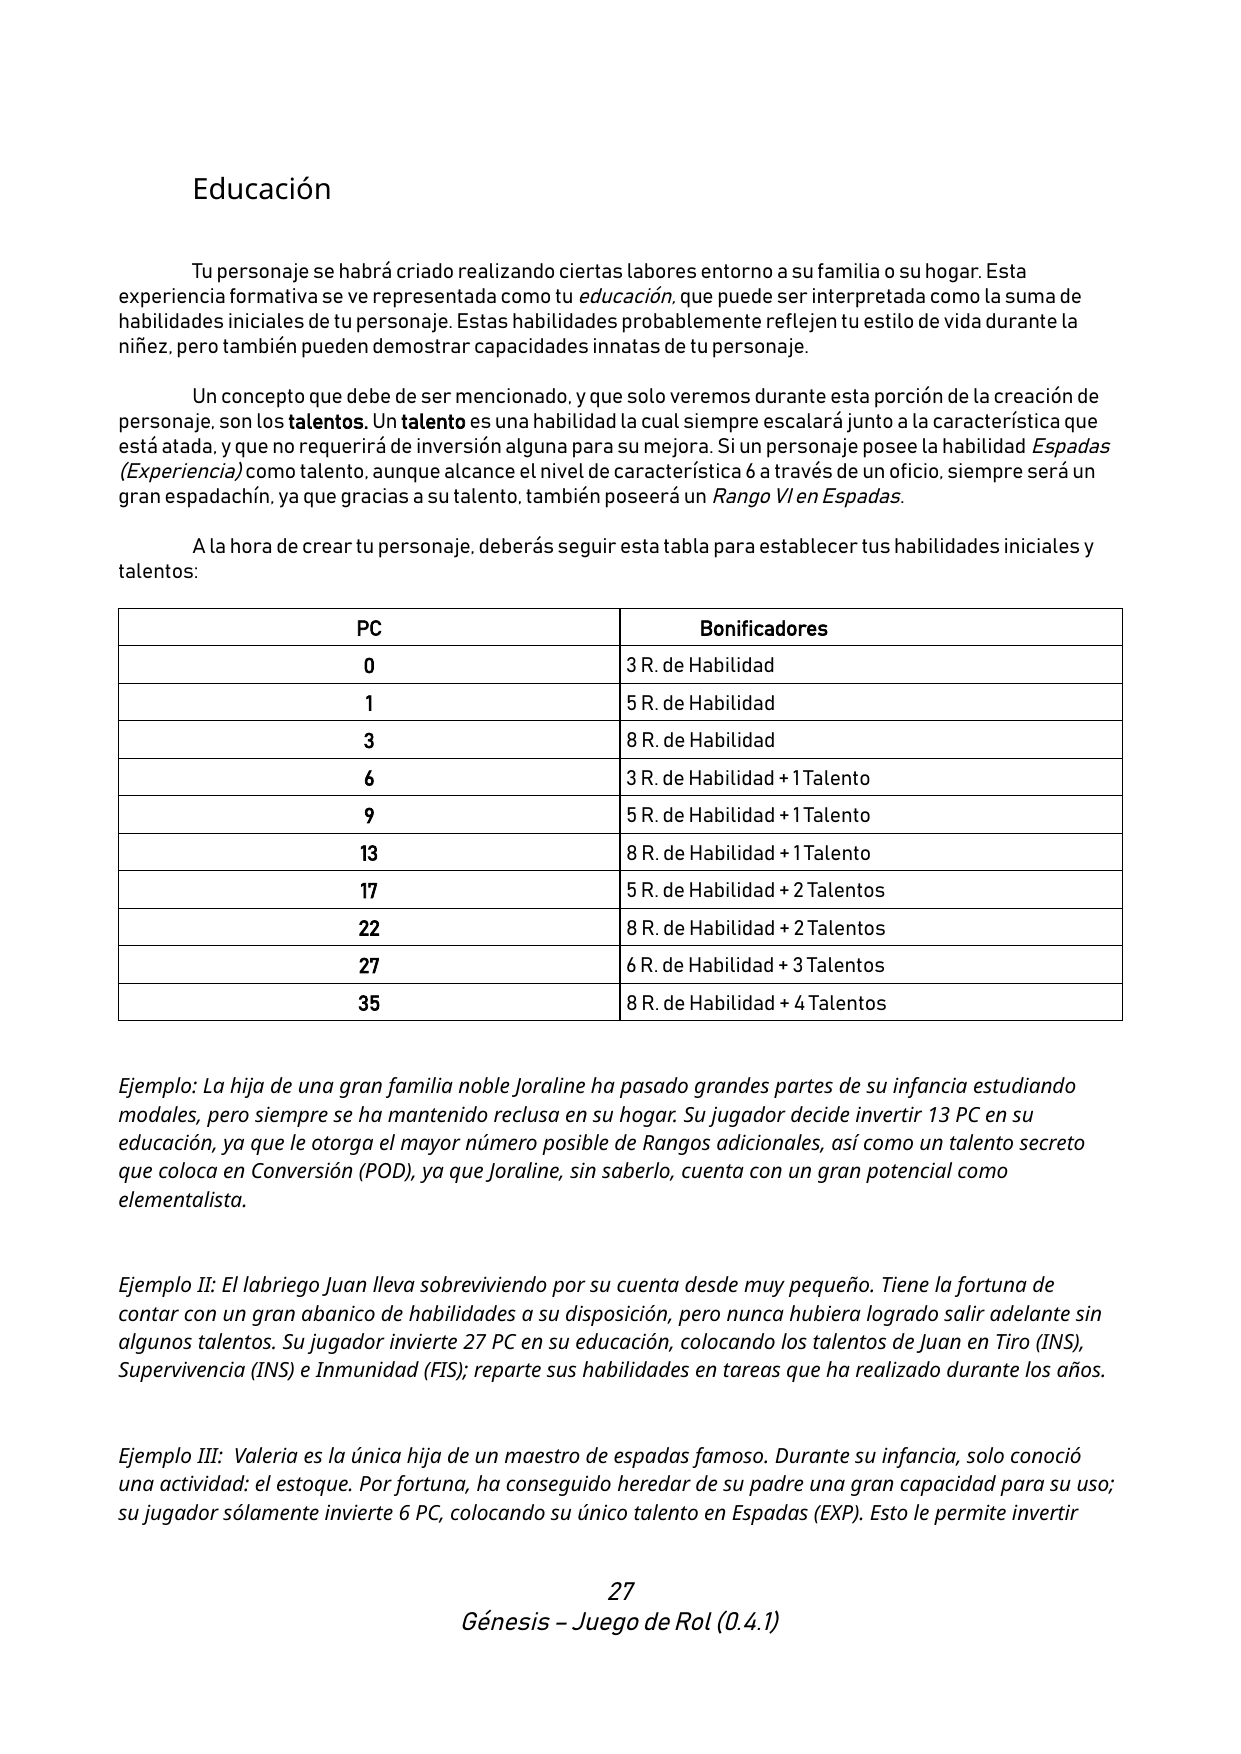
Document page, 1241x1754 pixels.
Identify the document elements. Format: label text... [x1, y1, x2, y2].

text Un concepto que debe de ser mencionado, y que solo veremos durante esta porción de la creación de personaje, son los talentos. Un talento es una habilidad la cual siempre escalará junto a la característica que está atada, y que no requerirá de inversión alguna para su mejora. Si un personaje posee la habilidad Espadas (Experiencia) como talento, aunque alcance el nivel de característica 6 a través de un oficio, siempre será un gran espadachín, ya que gracias a su talento, también poseerá un Rango VI en Espadas. [118, 383, 1122, 508]
table_header PC [119, 609, 619, 645]
table_cell 27 [119, 946, 619, 983]
table_cell 8 R. de Habilidad + 1 Talento [621, 834, 1122, 870]
text Ejemplo II: El labriego Juan lleva sobreviviendo por su cuenta desde muy pequeño. Tiene la fortuna de contar con un gran abanico de habilidades a su disposición, pero nunca hubiera logrado salir adelante sin algunos talentos. Su jugador invierte 27 PC en su educación, colocando los talentos de Juan en Tiro (INS), Supervivencia (INS) e Inmunidad (FIS); reparte sus habilidades en tareas que ha realizado durante los años. [118, 1270, 1122, 1384]
table_header Bonificadores [621, 609, 1122, 645]
table_cell 22 [119, 909, 619, 945]
text Ejemplo III: Valeria es la única hija de un maestro de espadas famoso. Durante su infancia, solo conoció una actividad: el estoque. Por fortuna, ha conseguido heredar de su padre una gran capacidad para su uso; su jugador sólamente invierte 6 PC, colocando su único talento en Espadas (EXP). Esto le permite invertir [118, 1441, 1122, 1526]
table_cell 6 [119, 759, 619, 795]
text A la hora de crear tu personaje, deberás seguir esta tabla para establecer tus habilidades iniciales y talentos: [118, 533, 1122, 583]
table_cell 17 [119, 871, 619, 908]
table_cell 1 [119, 684, 619, 720]
text Tu personaje se habrá criado realizando ciertas labores entorno a su familia o su hogar. Esta experiencia formativa se ve representada como tu educación, que puede ser interpretada como la suma de habilidades iniciales de tu personaje. Estas habilidades probablemente reflejen tu estilo de vida durante la niñez, pero también pueden demostrar capacidades innatas de tu personaje. [118, 258, 1122, 358]
table_cell 8 R. de Habilidad [621, 721, 1122, 758]
table_cell 6 R. de Habilidad + 3 Talentos [621, 946, 1122, 983]
table_cell 3 R. de Habilidad + 1 Talento [621, 759, 1122, 795]
table_cell 3 R. de Habilidad [621, 646, 1122, 683]
table_cell 8 R. de Habilidad + 4 Talentos [621, 984, 1122, 1020]
table_cell 0 [119, 646, 619, 683]
table_cell 8 R. de Habilidad + 2 Talentos [621, 909, 1122, 945]
table_cell 35 [119, 984, 619, 1020]
table_cell 9 [119, 796, 619, 833]
table_cell 5 R. de Habilidad + 2 Talentos [621, 871, 1122, 908]
table_cell 3 [119, 721, 619, 758]
table_cell 13 [119, 834, 619, 870]
table_cell 5 R. de Habilidad + 1 Talento [621, 796, 1122, 833]
text Ejemplo: La hija de una gran familia noble Joraline ha pasado grandes partes de su infancia estudiando modales, pero siempre se ha mantenido reclusa en su hogar. Su jugador decide invertir 13 PC en su educación, ya que le otorga el mayor número posible de Rangos adicionales, así como un talento secreto que coloca en Conversión (POD), ya que Joraline, sin saberlo, cuenta con un gran potencial como elementalista. [118, 1071, 1122, 1213]
subtitle Educación [118, 168, 1122, 208]
table_cell 5 R. de Habilidad [621, 684, 1122, 720]
